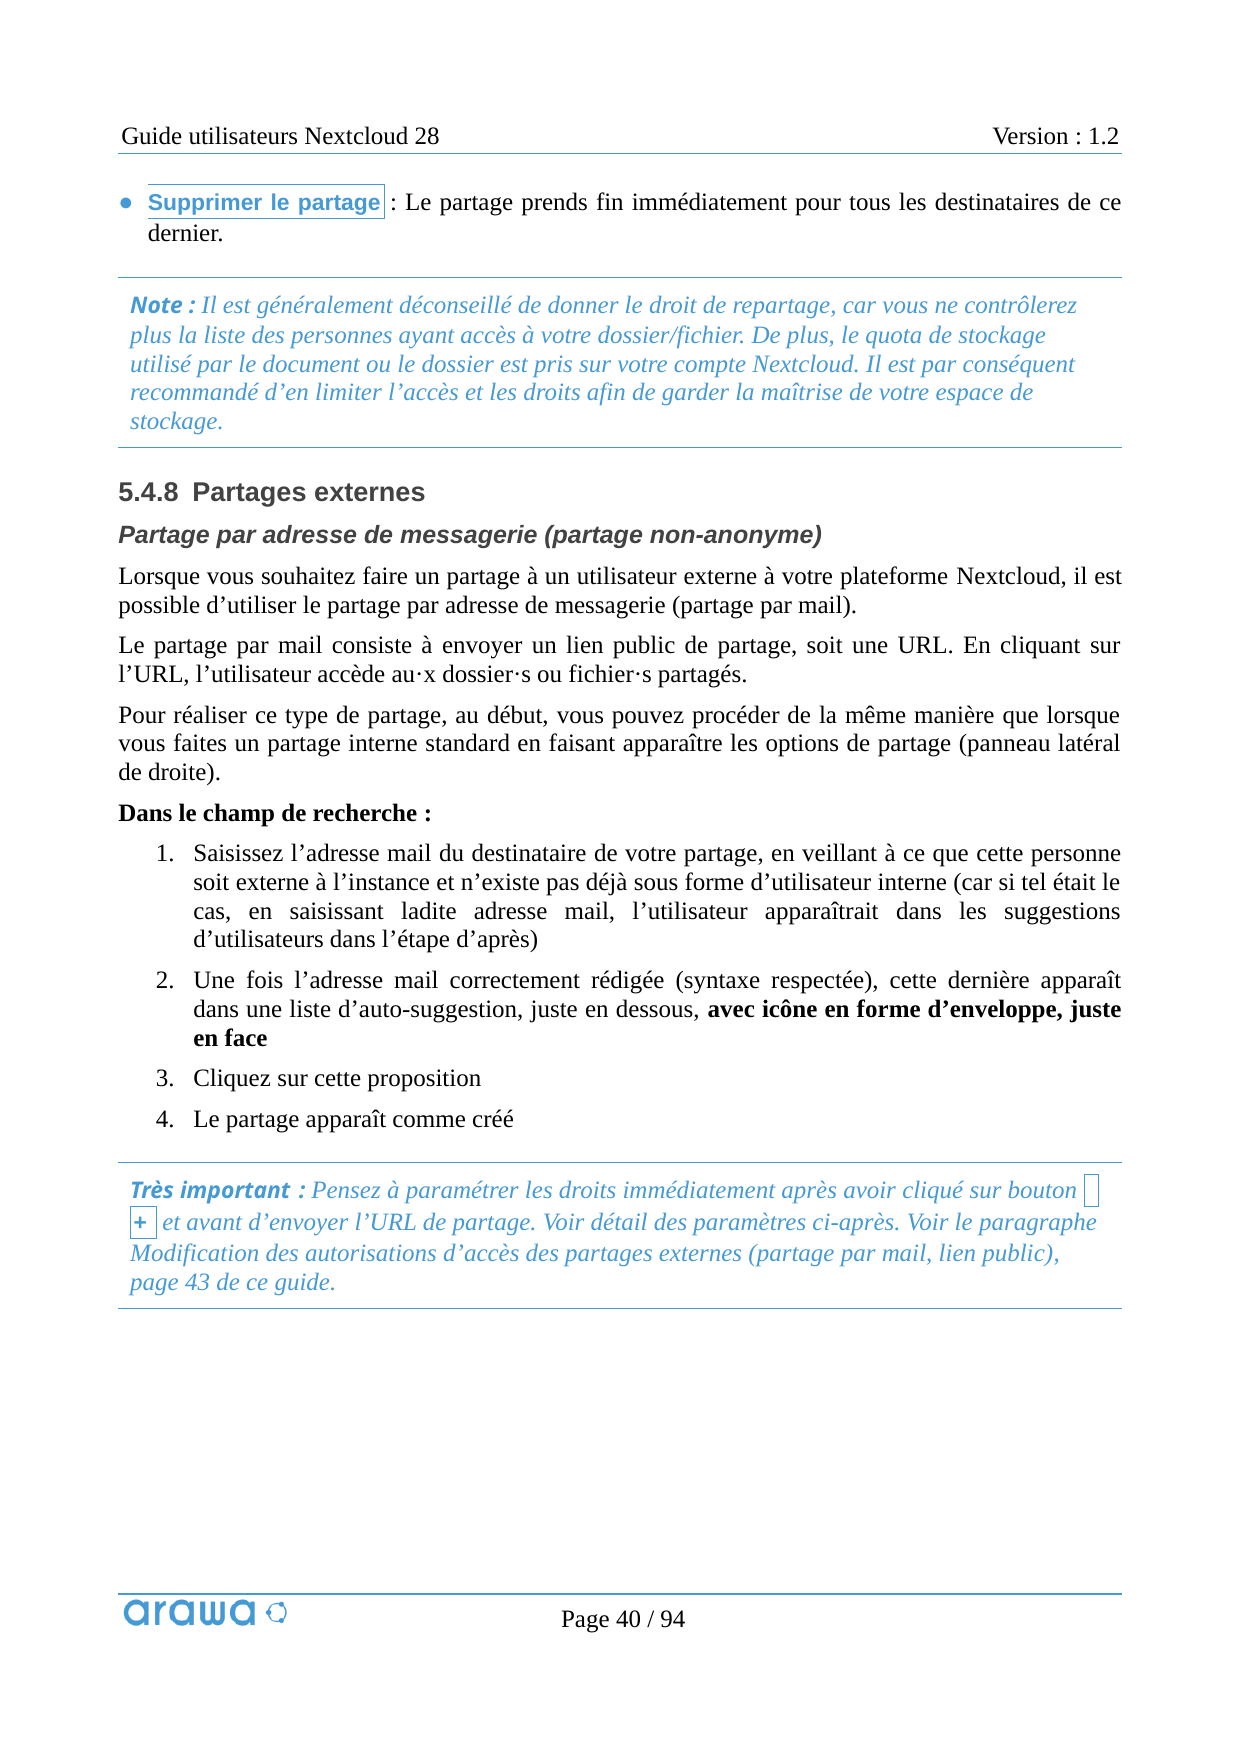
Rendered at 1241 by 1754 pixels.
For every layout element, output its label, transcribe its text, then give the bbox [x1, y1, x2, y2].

text Le partage par mail consiste à envoyer un lien public de partage, soit une URL. En cliquant sur l’URL, l’utilisateur accède au·x dossier·s ou fichier·s partagés. [118, 631, 1122, 688]
subtitle Partage par adresse de messagerie (partage non-anonyme) [118, 520, 1122, 549]
text Dans le champ de recherche : [118, 798, 1122, 827]
list Saisissez l’adresse mail du destinataire de votre partage, en veillant à ce que cette personne soit externe à l’instance et n’existe pas déjà sous forme d’utilisateur interne (car si tel était le cas, en saisissant ladite adresse mail, l’utilisateur apparaîtrait dans les suggestions d’utilisateurs dans l’étape d’après) [156, 838, 1122, 953]
list Supprimer le partage : Le partage prends fin immédiatement pour tous les destinataires de ce dernier. [118, 184, 1122, 247]
picture [121, 1597, 290, 1628]
text Pour réaliser ce type de partage, au début, vous pouvez procéder de la même manière que lorsque vous faites un partage interne standard en faisant apparaître les options de partage (panneau latéral de droite). [118, 700, 1122, 786]
subtitle Partages externes [118, 476, 1122, 507]
list Cliquez sur cette proposition [156, 1063, 1122, 1092]
list Une fois l’adresse mail correctement rédigée (syntaxe respectée), cette dernière apparaît dans une liste d’auto-suggestion, juste en dessous, avec icône en forme d’enveloppe, juste en face [156, 965, 1122, 1051]
text Note : Il est généralement déconseillé de donner le droit de repartage, car vous ne contrôlerez plus la liste des personnes ayant accès à votre dossier/fichier. De plus, le quota de stockage utilisé par le document ou le dossier est pris sur votre compte Nextcloud. Il est par conséquent recommandé d’en limiter l’accès et les droits afin de garder la maîtrise de votre espace de stockage. [118, 278, 1122, 447]
text Très important : Pensez à paramétrer les droits immédiatement après avoir cliqué sur bouton + et avant d’envoyer l’URL de partage. Voir détail des paramètres ci-après. Voir le paragraphe Modification des autorisations d’accès des partages externes (partage par mail, lien public), page 43 de ce guide. [118, 1163, 1122, 1308]
text Lorsque vous souhaitez faire un partage à un utilisateur externe à votre plateforme Nextcloud, il est possible d’utiliser le partage par adresse de messagerie (partage par mail). [118, 561, 1122, 619]
list Le partage apparaît comme créé [156, 1104, 1122, 1132]
